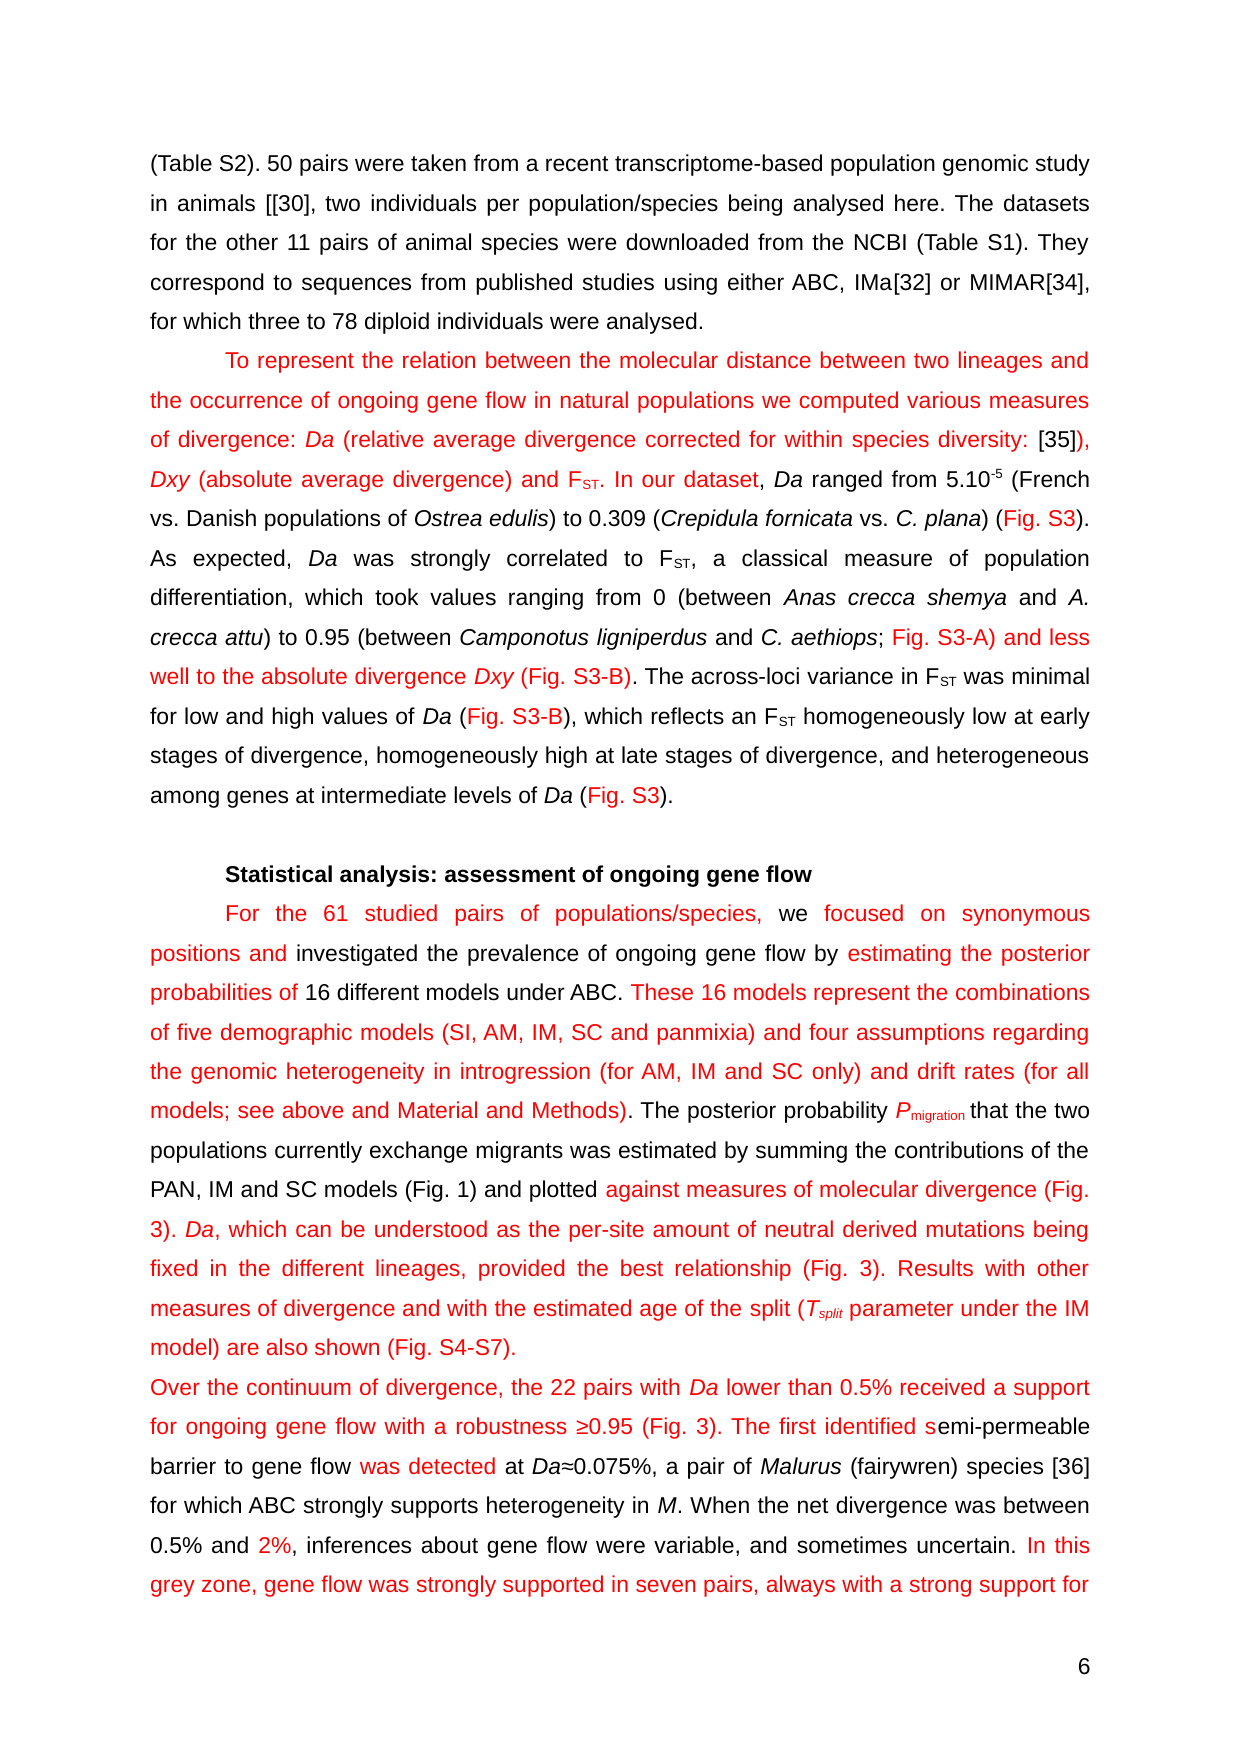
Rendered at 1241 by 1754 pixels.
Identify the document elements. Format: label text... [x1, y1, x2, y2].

text (Table S2). 50 pairs were taken from a recent transcriptome-based population genomic study in animals [[30], two individuals per population/species being analysed here. The datasets for the other 11 pairs of animal species were downloaded from the NCBI (Table S1). They correspond to sequences from published studies using either ABC, IMa[32] or MIMAR[34], for which three to 78 diploid individuals were analysed. [150, 150, 1090, 334]
text Statistical analysis: assessment of ongoing gene flow [150, 861, 1090, 887]
text For the 61 studied pairs of populations/species, we focused on synonymous positions and investigated the prevalence of ongoing gene flow by estimating the posterior probabilities of 16 different models under ABC. These 16 models represent the combinations of five demographic models (SI, AM, IM, SC and panmixia) and four assumptions regarding the genomic heterogeneity in introgression (for AM, IM and SC only) and drift rates (for all models; see above and Material and Methods). The posterior probability Pmigration that the two populations currently exchange migrants was estimated by summing the contributions of the PAN, IM and SC models (Fig. 1) and plotted against measures of molecular divergence (Fig. 3). Da, which can be understood as the per-site amount of neutral derived mutations being fixed in the different lineages, provided the best relationship (Fig. 3). Results with other measures of divergence and with the estimated age of the split (Tsplit parameter under the IM model) are also shown (Fig. S4-S7). [150, 900, 1090, 1361]
text To represent the relation between the molecular distance between two lineages and the occurrence of ongoing gene flow in natural populations we computed various measures of divergence: Da (relative average divergence corrected for within species diversity: [35]), Dxy (absolute average divergence) and FST. In our dataset, Da ranged from 5.10-5 (French vs. Danish populations of Ostrea edulis) to 0.309 (Crepidula fornicata vs. C. plana) (Fig. S3). As expected, Da was strongly correlated to FST, a classical measure of population differentiation, which took values ranging from 0 (between Anas crecca shemya and A. crecca attu) to 0.95 (between Camponotus ligniperdus and C. aethiops; Fig. S3-A) and less well to the absolute divergence Dxy (Fig. S3-B). The across-loci variance in FST was minimal for low and high values of Da (Fig. S3-B), which reflects an FST homogeneously low at early stages of divergence, homogeneously high at late stages of divergence, and heterogeneous among genes at intermediate levels of Da (Fig. S3). [150, 347, 1090, 808]
text Over the continuum of divergence, the 22 pairs with Da lower than 0.5% received a support for ongoing gene flow with a robustness ≥0.95 (Fig. 3). The first identified semi-permeable barrier to gene flow was detected at Da≈0.075%, a pair of Malurus (fairywren) species [36] for which ABC strongly supports heterogeneity in M. When the net divergence was between 0.5% and 2%, inferences about gene flow were variable, and sometimes uncertain. In this grey zone, gene flow was strongly supported in seven pairs, always with a strong support for [150, 1374, 1090, 1598]
